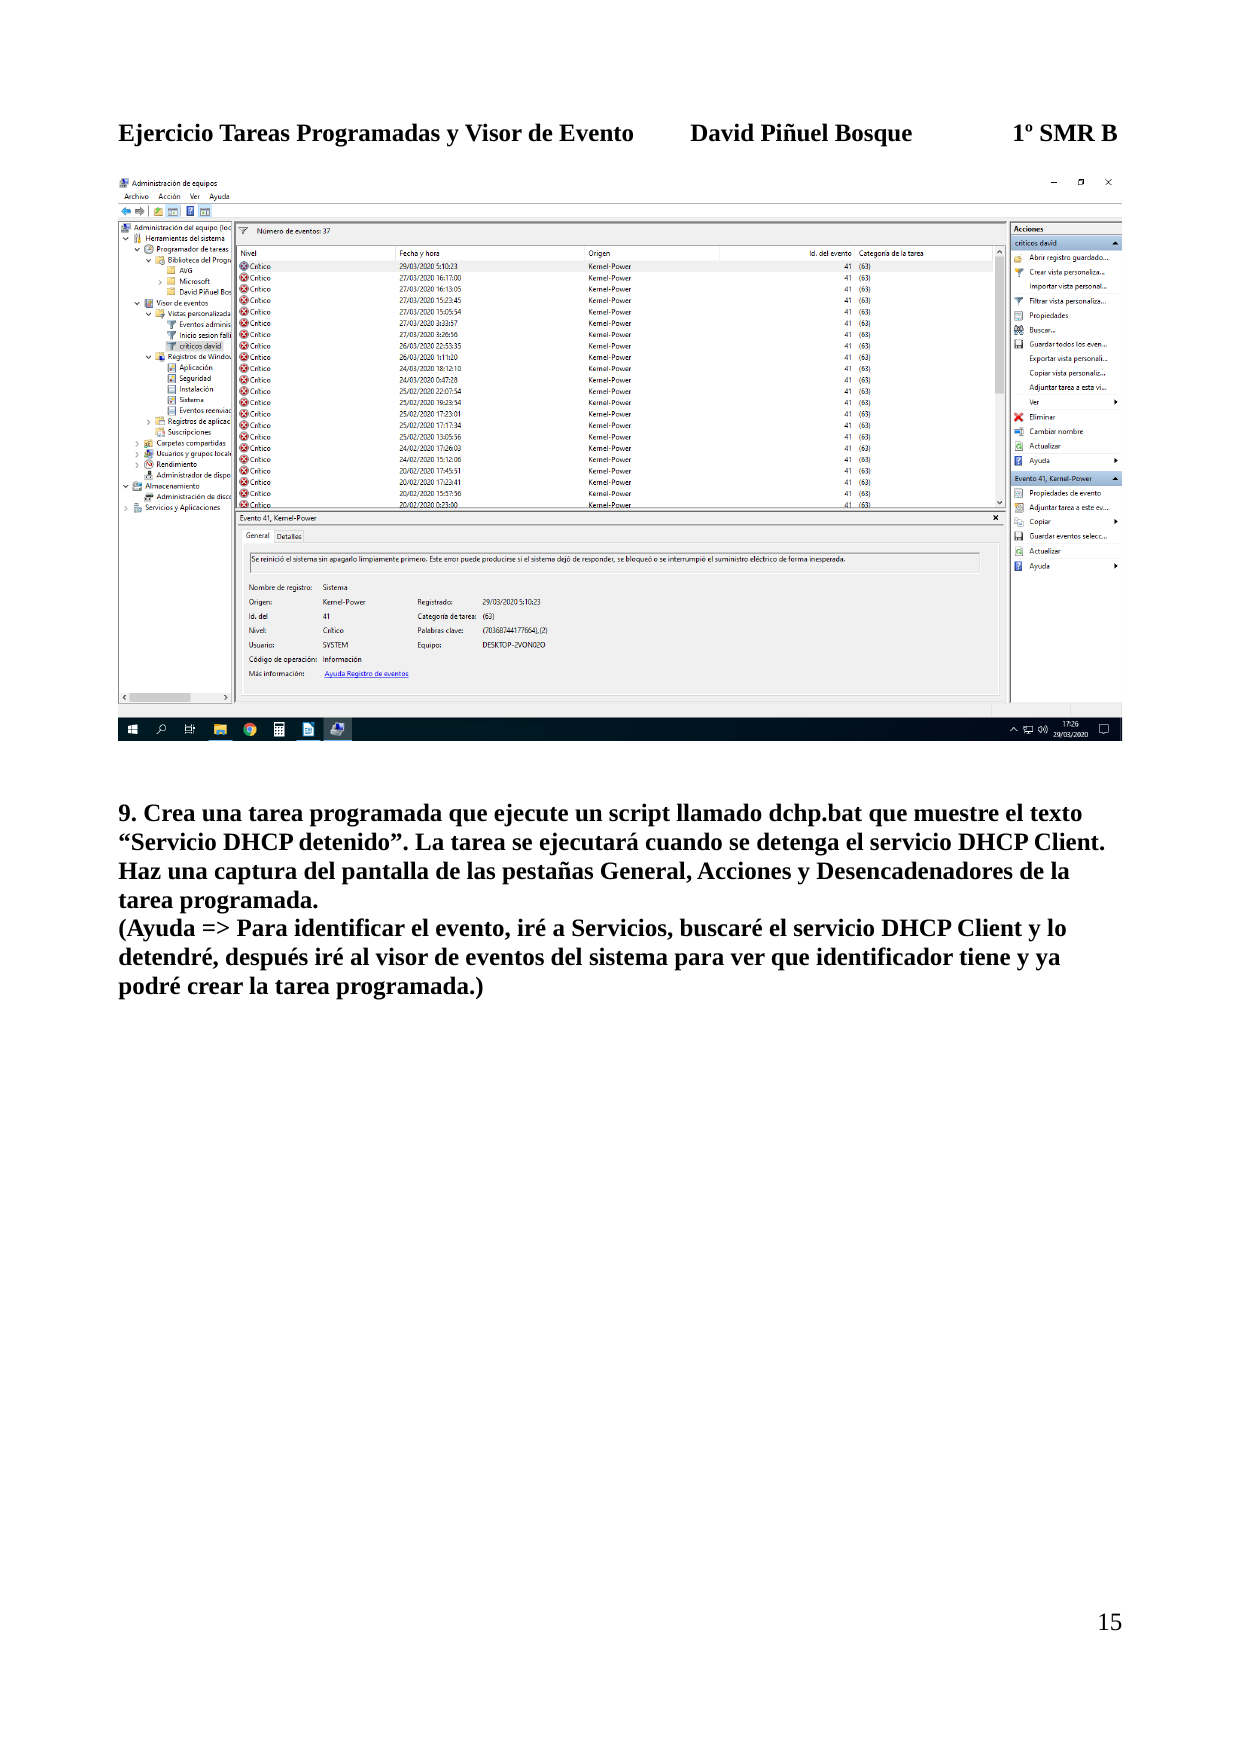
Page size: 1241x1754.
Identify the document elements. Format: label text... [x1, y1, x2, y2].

picture [118, 176, 1123, 741]
text 9. Crea una tarea programada que ejecute un script llamado dchp.bat que muestre el texto “Servicio DHCP detenido”. La tarea se ejecutará cuando se detenga el servicio DHCP Client. Haz una captura del pantalla de las pestañas General, Acciones y Desencadenadores de la tarea programada. [118, 798, 1122, 913]
text (Ayuda => Para identificar el evento, iré a Servicios, buscaré el servicio DHCP Client y lo detendré, después iré al visor de eventos del sistema para ver que identificador tiene y ya podré crear la tarea programada.) [118, 913, 1122, 1000]
